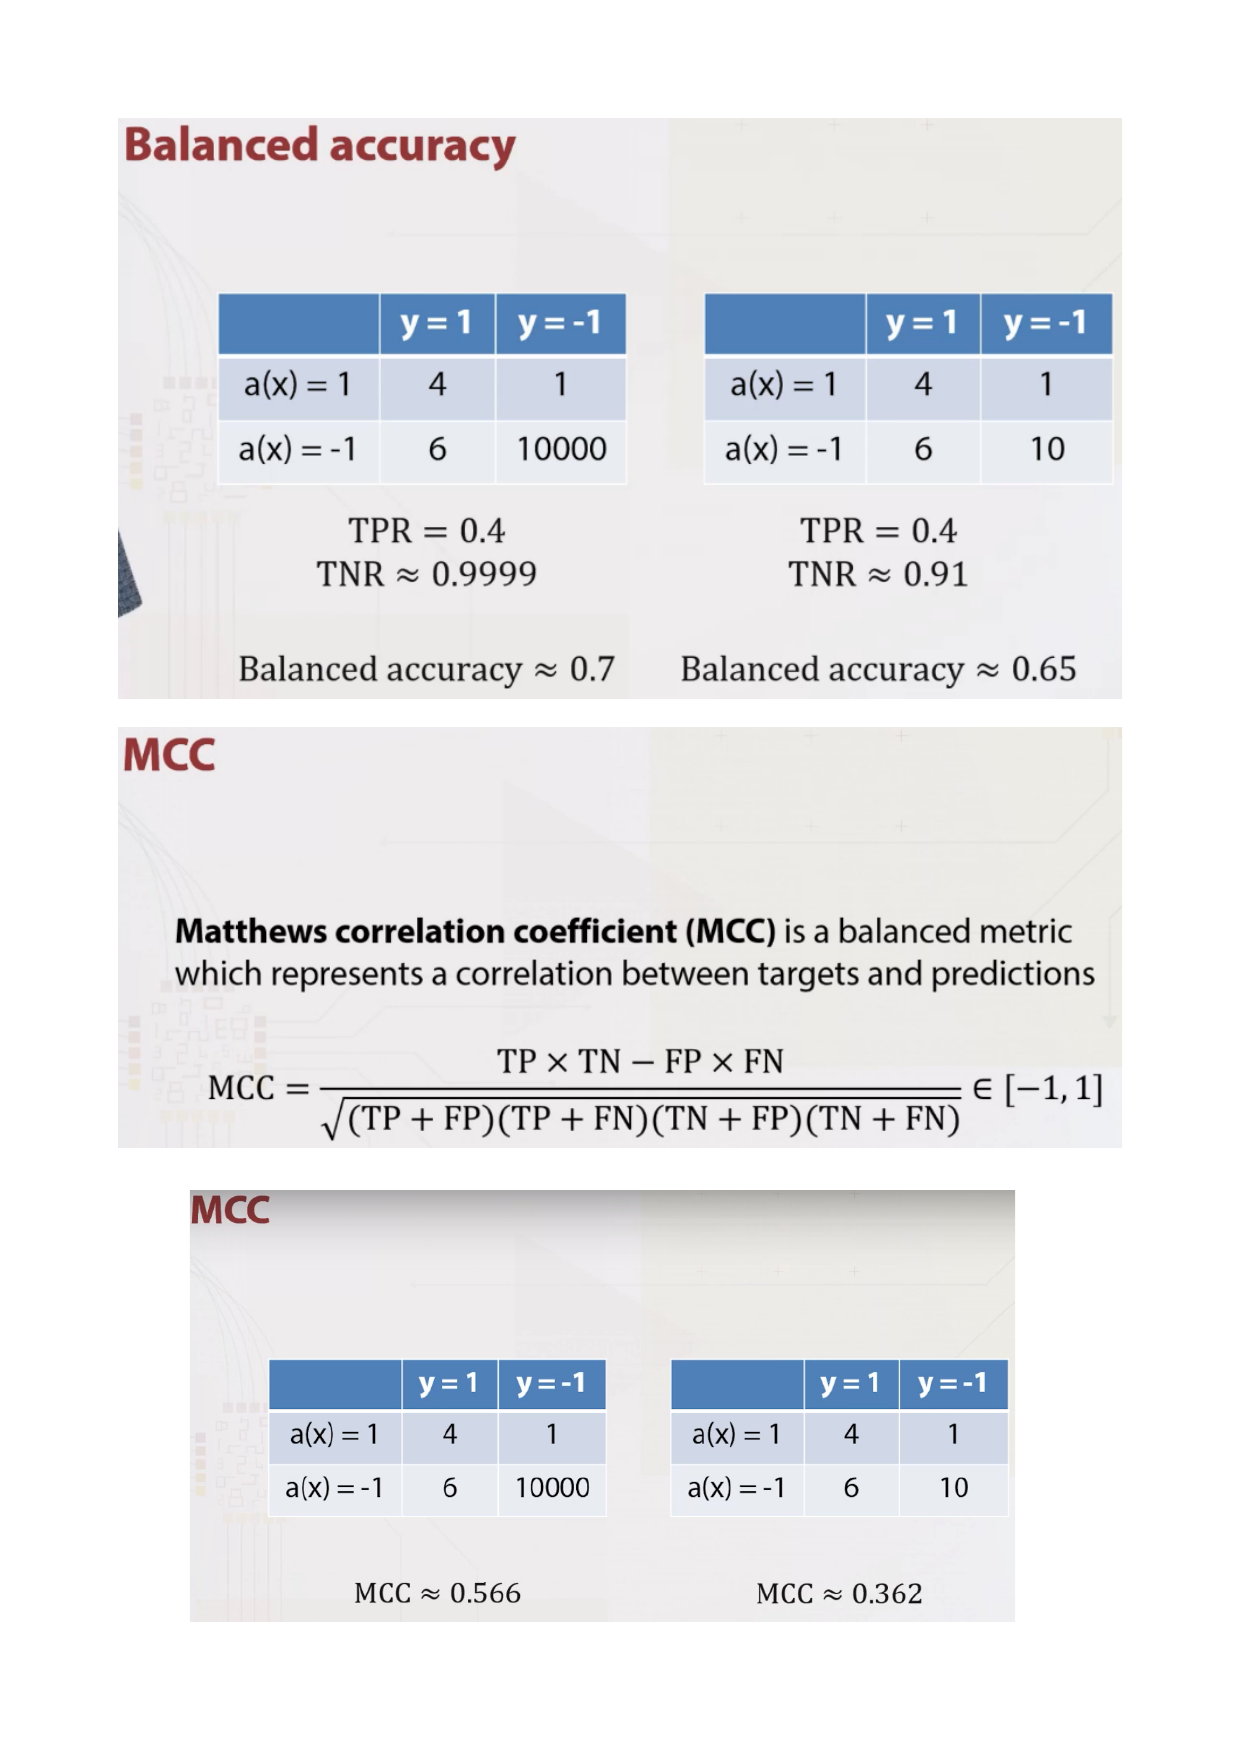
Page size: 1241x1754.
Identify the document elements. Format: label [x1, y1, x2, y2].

picture [189, 1190, 1016, 1622]
picture [118, 118, 1123, 699]
picture [118, 727, 1123, 1148]
